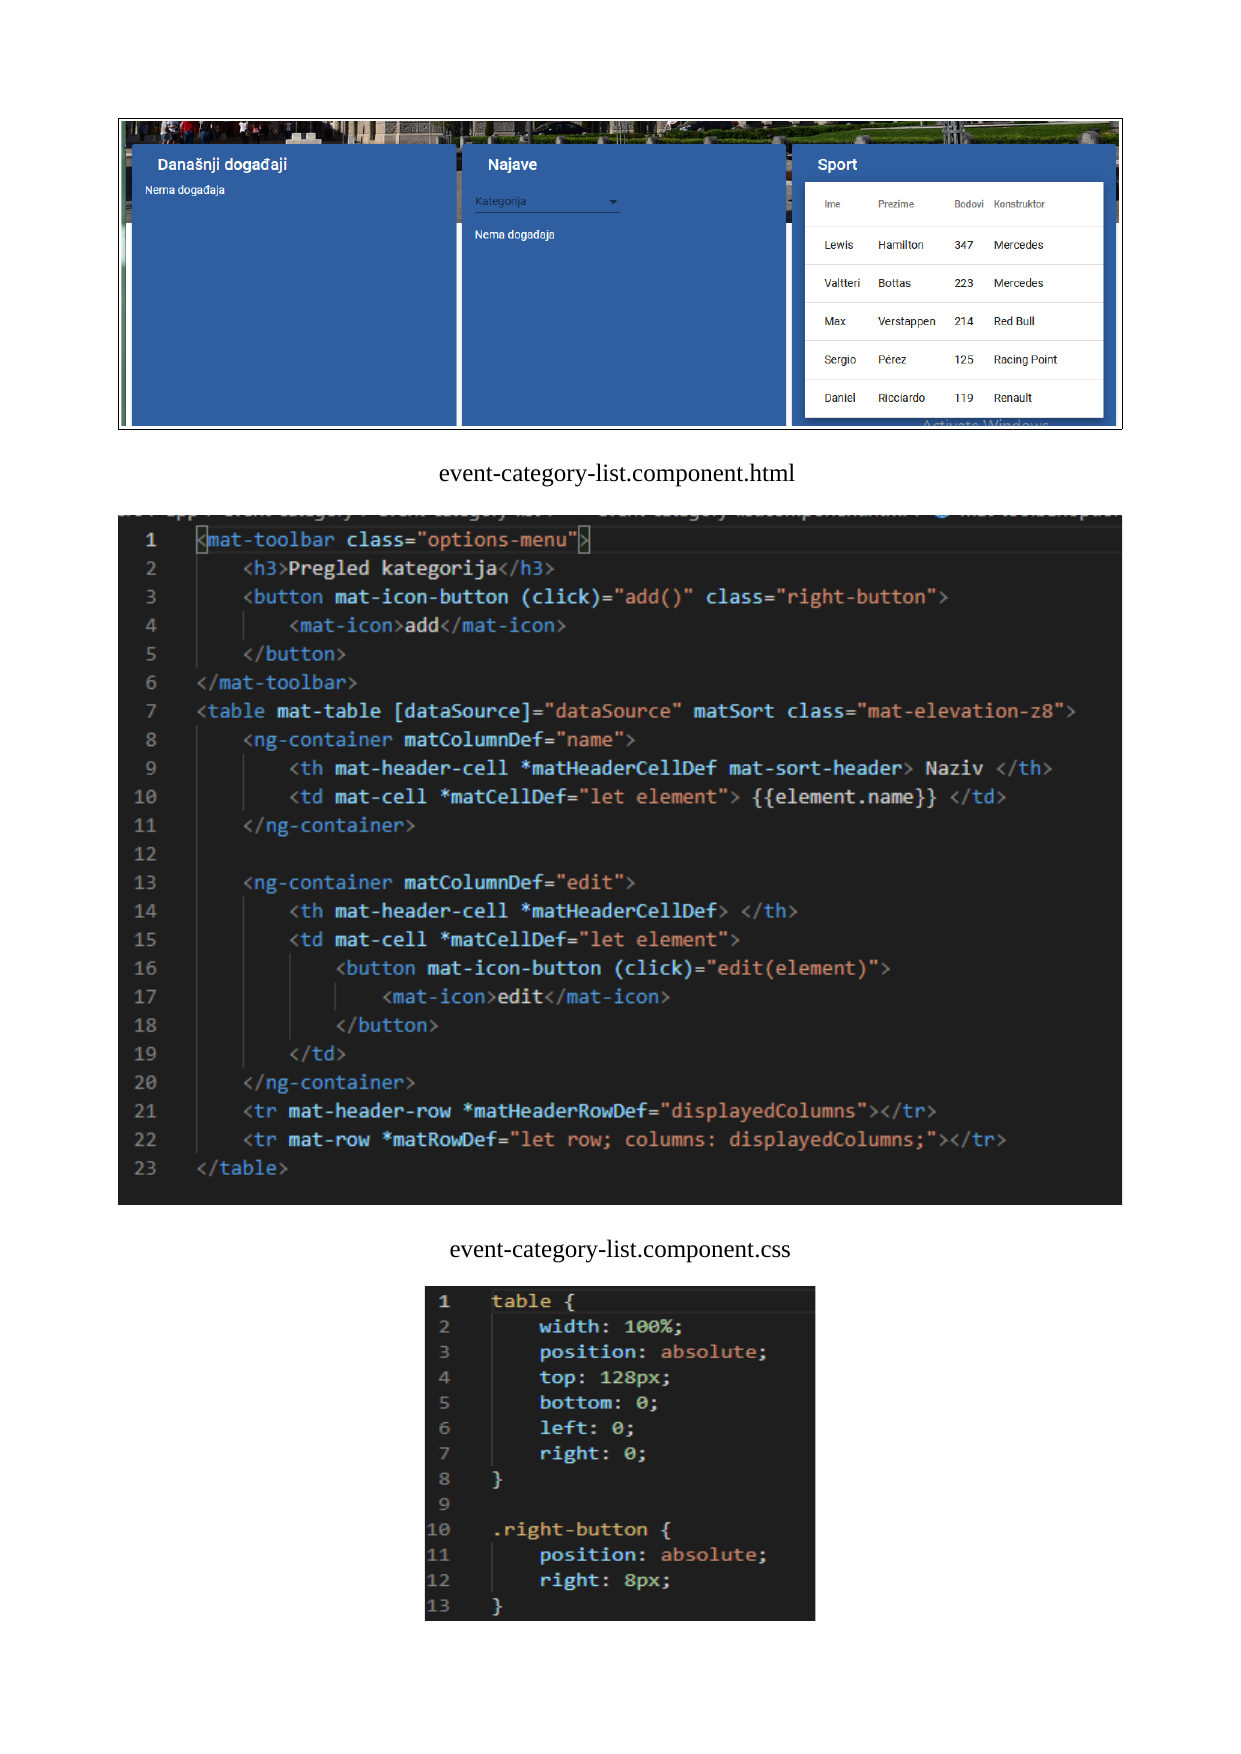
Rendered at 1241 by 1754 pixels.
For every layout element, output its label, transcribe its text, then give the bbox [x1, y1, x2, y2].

text event-category-list.component.html [118, 458, 1122, 486]
picture [424, 1286, 816, 1621]
text event-category-list.component.css [118, 1234, 1122, 1262]
picture [118, 515, 1123, 1205]
picture [121, 121, 1119, 426]
